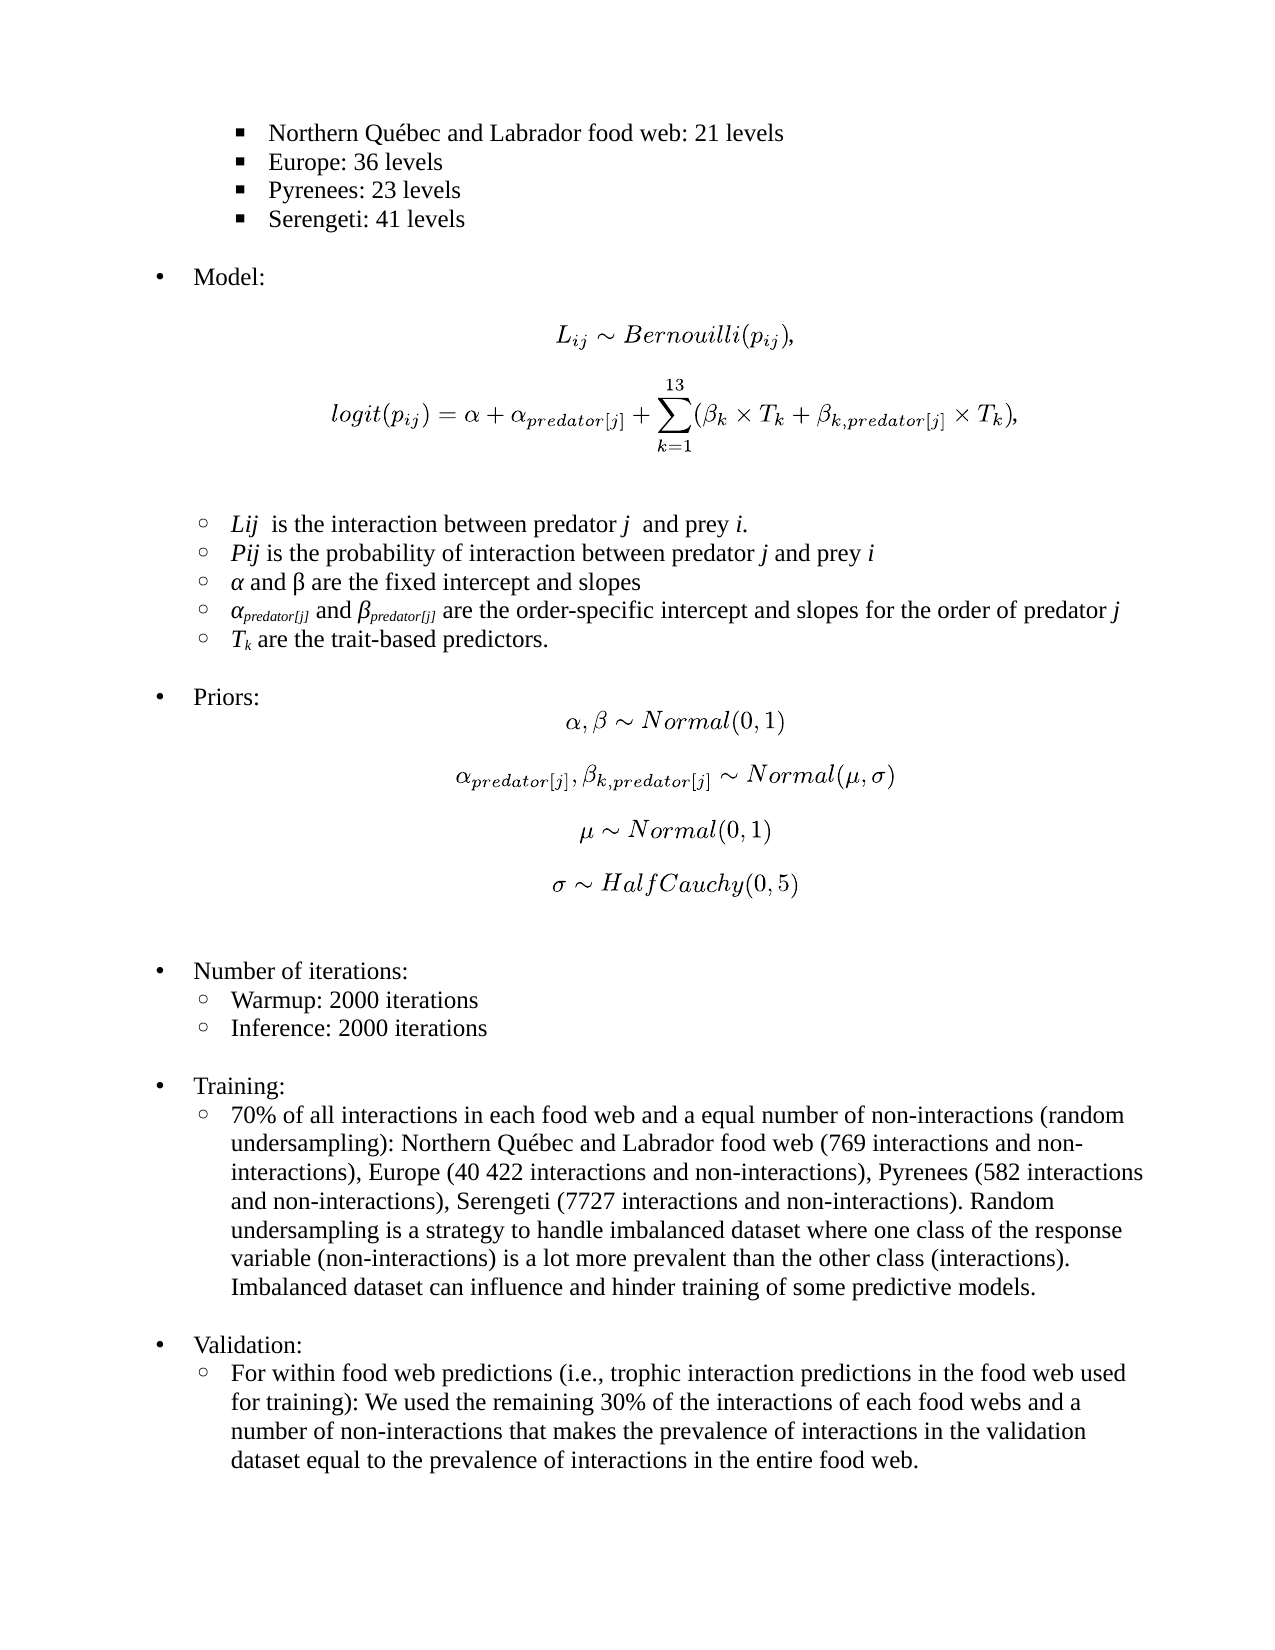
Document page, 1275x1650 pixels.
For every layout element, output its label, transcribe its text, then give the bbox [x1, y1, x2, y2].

list Priors: [156, 682, 1157, 711]
list Pij is the probability of interaction between predator j and prey i [193, 538, 1157, 567]
list , [683, 379, 1157, 452]
list Model: [156, 262, 1157, 291]
list Warmup: 2000 iterations [193, 985, 1157, 1013]
list Number of iterations: [156, 956, 1157, 985]
list [156, 379, 666, 452]
list αpredator[j] and βpredator[j] are the order-specific intercept and slopes for the order of predator j [193, 596, 1157, 624]
list , [156, 319, 1157, 350]
list Validation: [156, 1330, 1157, 1358]
list Europe: 36 levels [231, 147, 1157, 176]
list Inference: 2000 iterations [193, 1013, 1157, 1042]
list Northern Québec and Labrador food web: 21 levels [231, 118, 1157, 147]
list For within food web predictions (i.e., trophic interaction predictions in the food web used for training): We used the remaining 30% of the interactions of each food webs and a number of non-interactions that makes the prevalence of interactions in the validation dataset equal to the prevalence of interactions in the entire food web. [193, 1358, 1157, 1473]
list Pyrenees: 23 levels [231, 176, 1157, 204]
list Lij is the interaction between predator j and prey i. [193, 509, 1157, 538]
list Serengeti: 41 levels [231, 204, 1157, 233]
list Training: [156, 1071, 1157, 1100]
list Tk are the trait-based predictors. [193, 624, 1157, 653]
list 70% of all interactions in each food web and a equal number of non-interactions (random undersampling): Northern Québec and Labrador food web (769 interactions and non-interactions), Europe (40 422 interactions and non-interactions), Pyrenees (582 interactions and non-interactions), Serengeti (7727 interactions and non-interactions). Random undersampling is a strategy to handle imbalanced dataset where one class of the response variable (non-interactions) is a lot more prevalent than the other class (interactions). Imbalanced dataset can influence and hinder training of some predictive models. [193, 1100, 1157, 1301]
list α and β are the fixed intercept and slopes [193, 567, 1157, 596]
